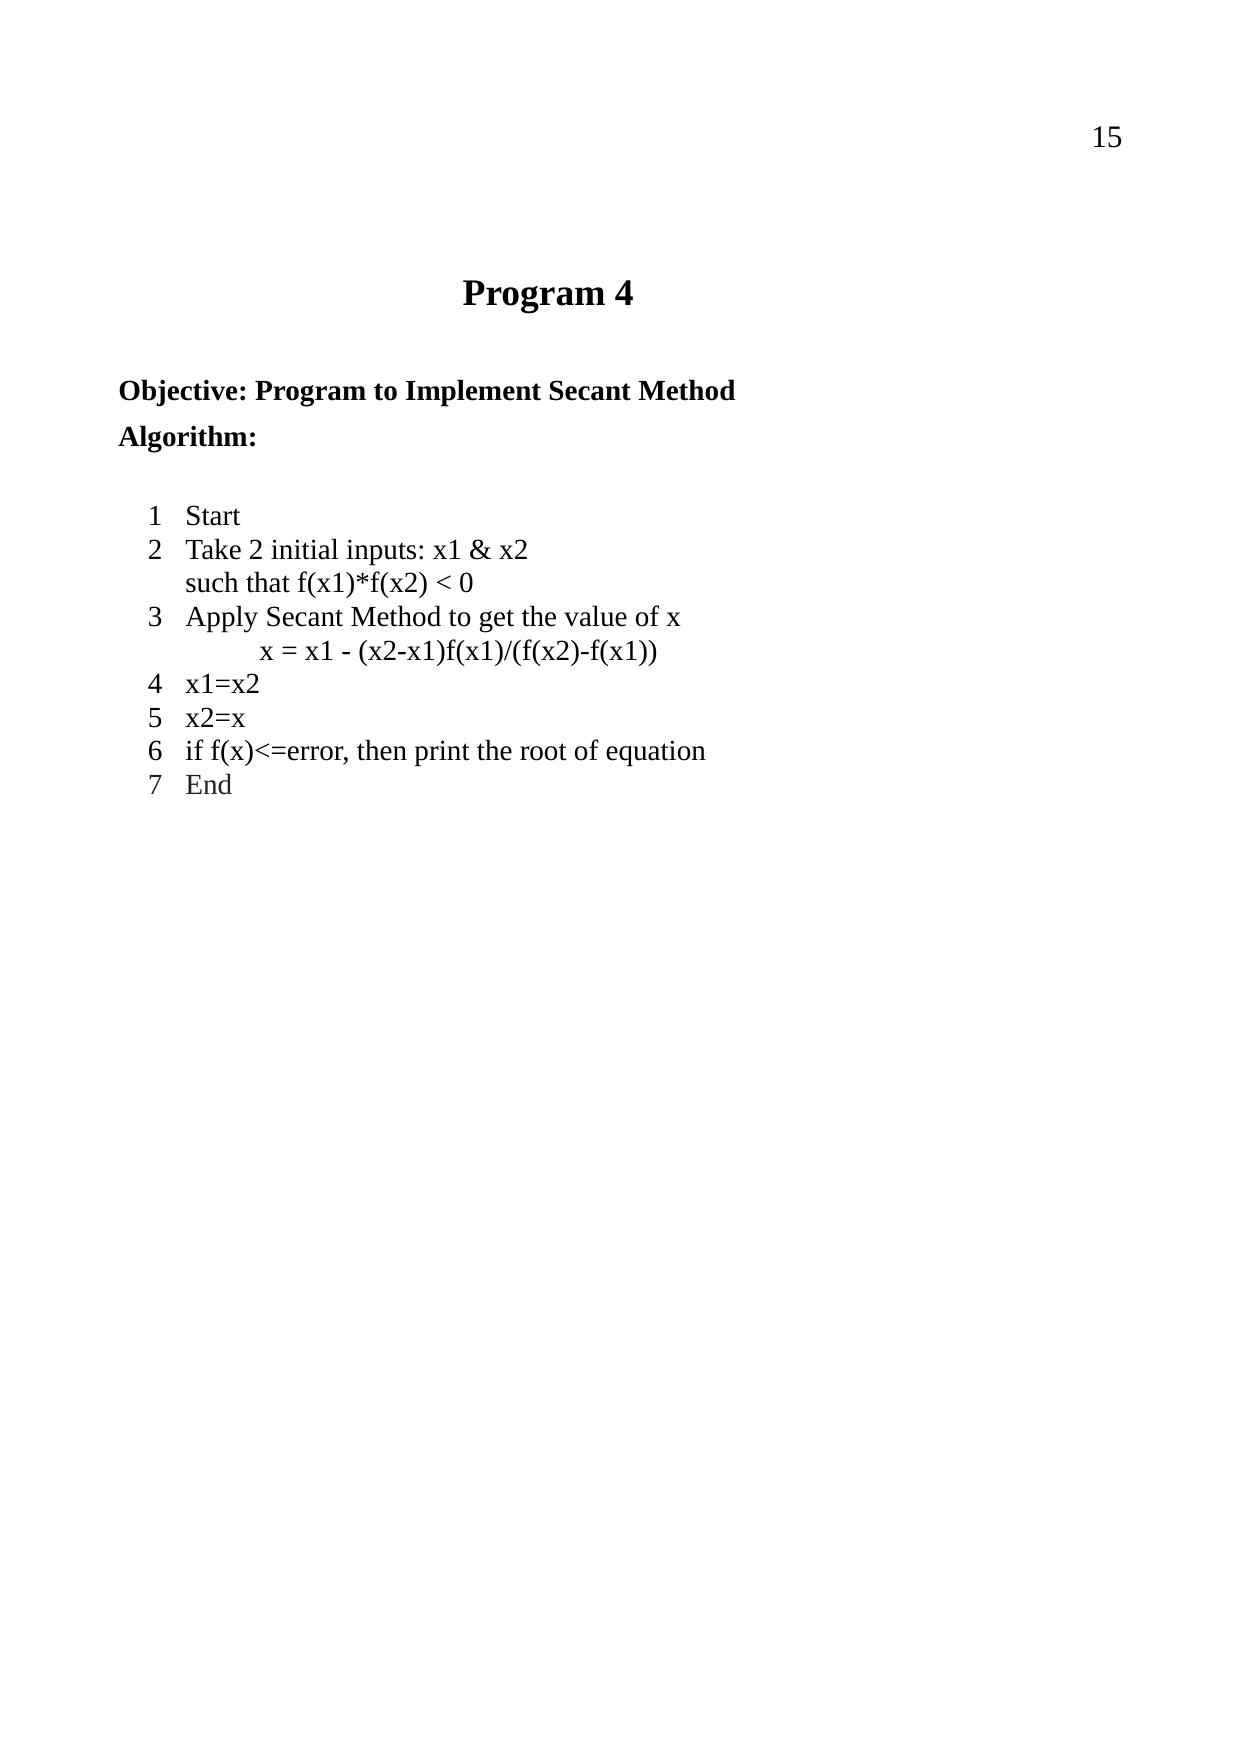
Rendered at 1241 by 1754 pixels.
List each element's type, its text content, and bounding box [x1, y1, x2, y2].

list if f(x)<=error, then print the root of equation [148, 733, 1122, 767]
list x1=x2 [148, 666, 1122, 700]
list Start [148, 498, 1122, 532]
list Apply Secant Method to get the value of x [148, 599, 1122, 633]
list x2=x [148, 700, 1122, 733]
text Program 4 [118, 270, 978, 313]
list End [148, 767, 1122, 800]
text Objective: Program to Implement Secant Method [118, 373, 978, 406]
list Take 2 initial inputs: x1 & x2 [148, 532, 1122, 566]
list x = x1 - (x2-x1)f(x1)/(f(x2)-f(x1)) [185, 633, 1122, 666]
list such that f(x1)*f(x2) < 0 [185, 566, 1122, 599]
text Algorithm: [118, 419, 978, 452]
